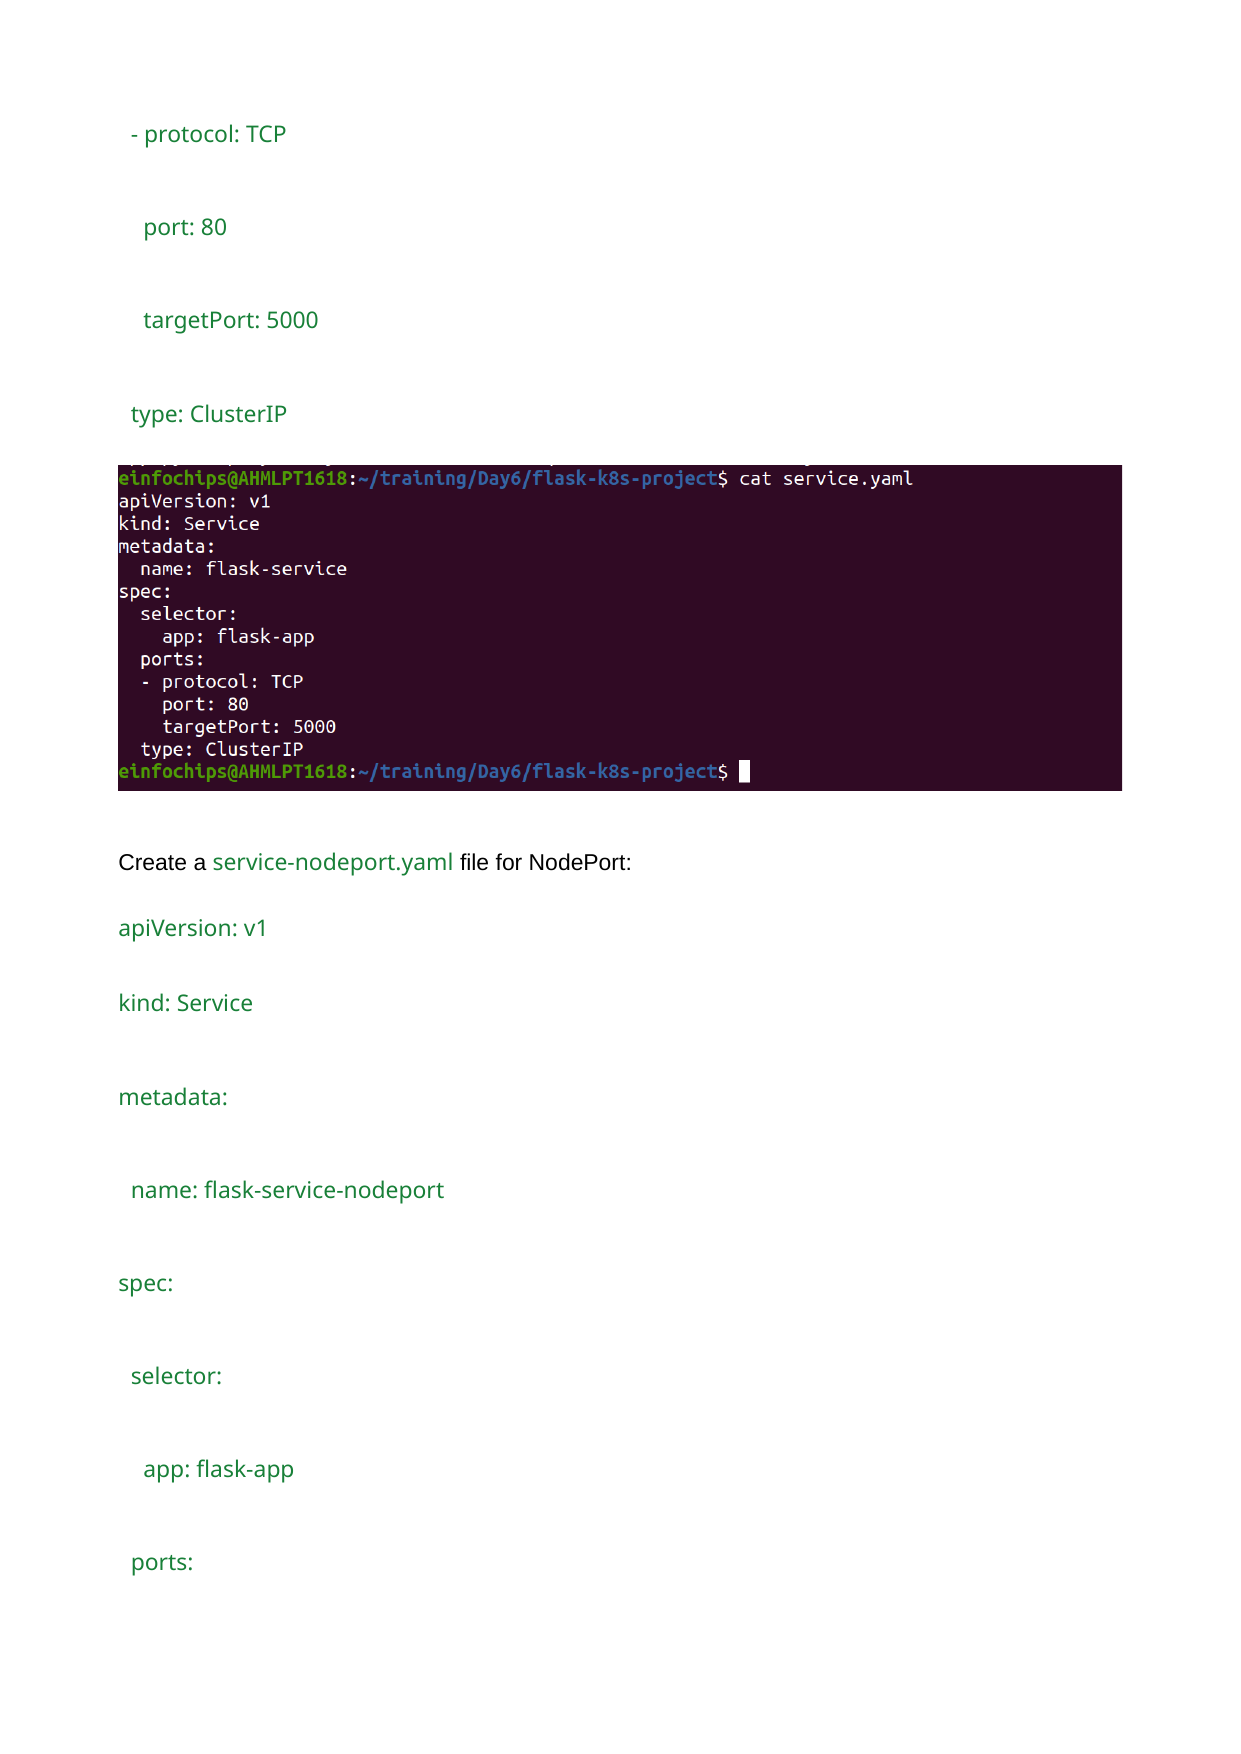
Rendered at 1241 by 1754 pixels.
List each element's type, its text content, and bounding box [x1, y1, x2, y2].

text Create a service-nodeport.yaml file for NodePort: apiVersion: v1 [118, 846, 1122, 943]
text metadata: [118, 1081, 1122, 1112]
text - protocol: TCP [118, 118, 1122, 149]
text selector: [118, 1360, 1122, 1391]
text type: ClusterIP [118, 397, 1122, 429]
text name: flask-service-nodeport [118, 1174, 1122, 1205]
text targetPort: 5000 [118, 304, 1122, 336]
text kind: Service [118, 987, 1122, 1019]
text app: flask-app [118, 1453, 1122, 1484]
text port: 80 [118, 211, 1122, 242]
text ports: [118, 1546, 1122, 1577]
text spec: [118, 1267, 1122, 1298]
picture [118, 465, 1123, 791]
